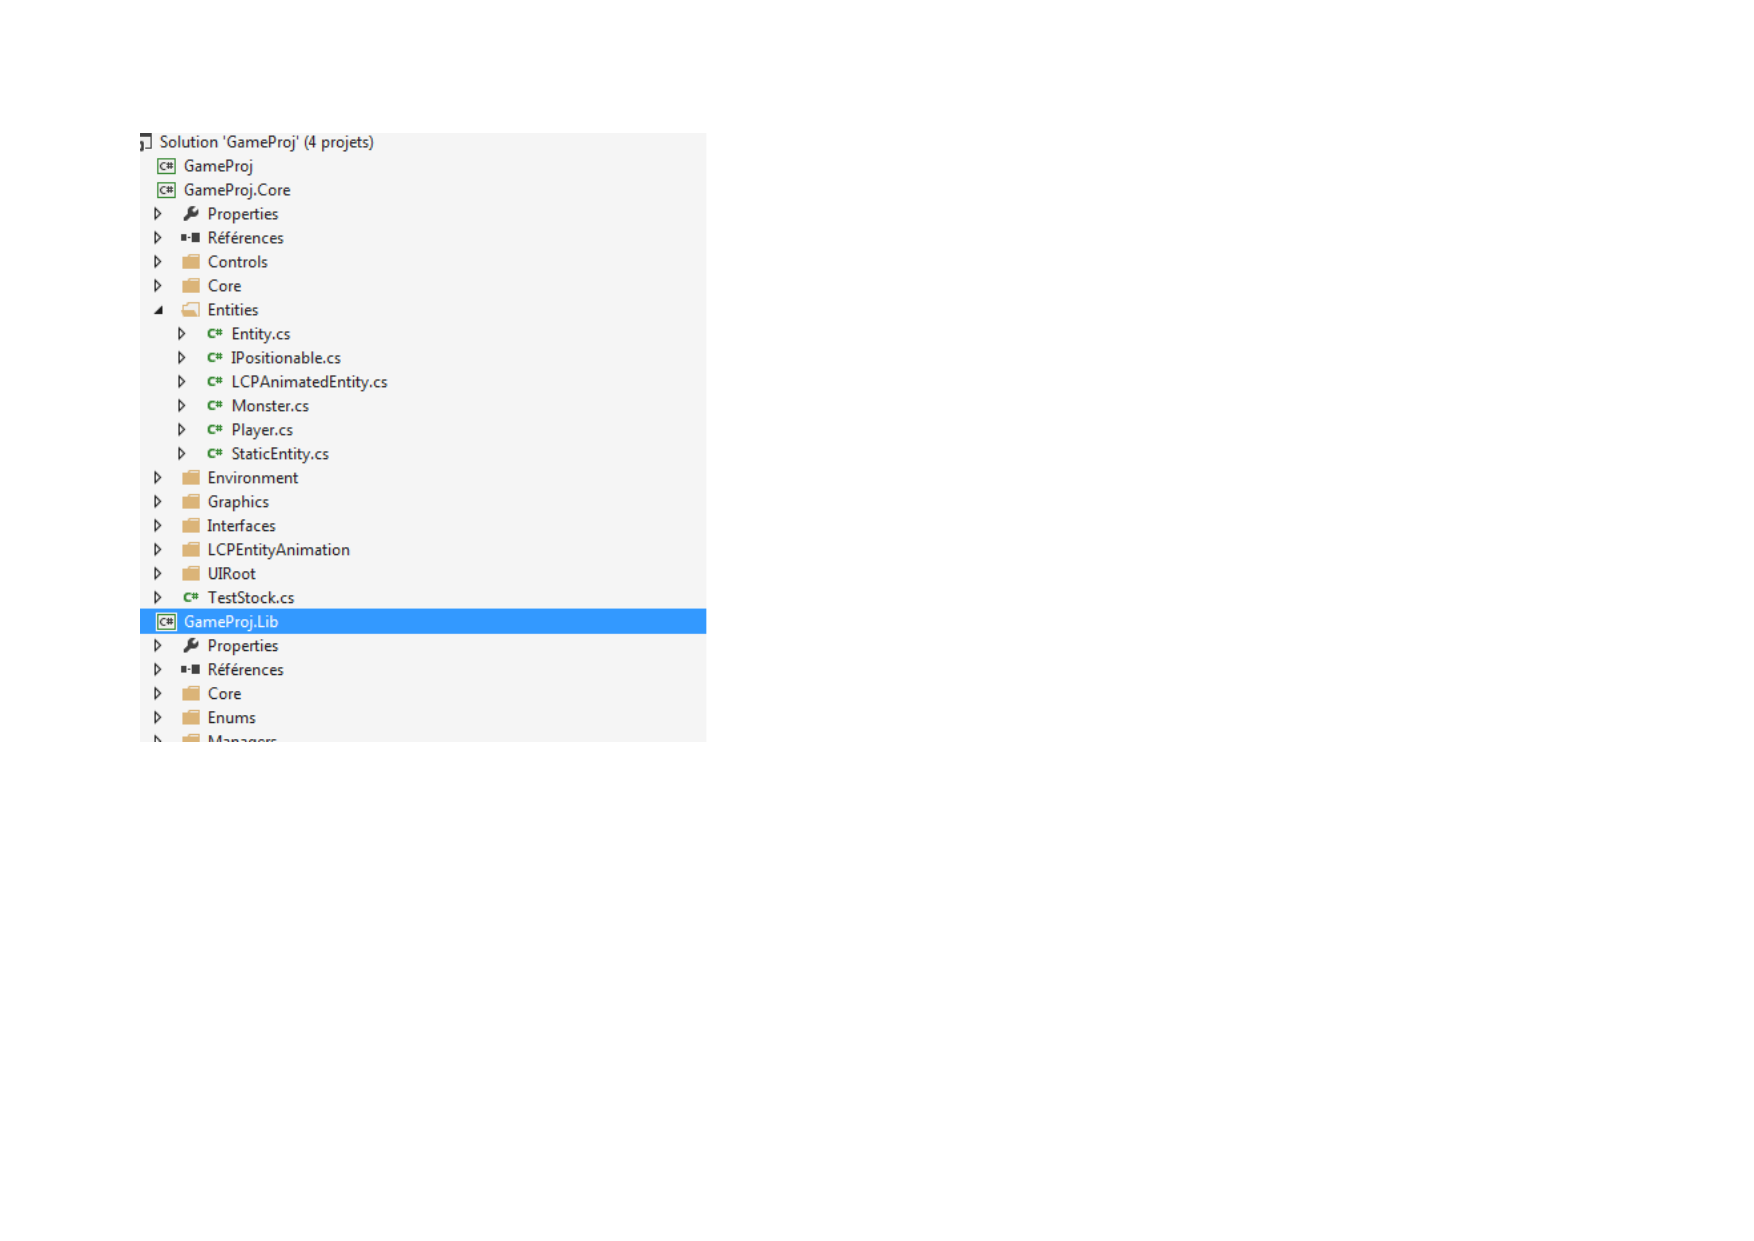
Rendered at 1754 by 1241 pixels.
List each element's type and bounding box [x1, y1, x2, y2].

picture [140, 133, 707, 742]
